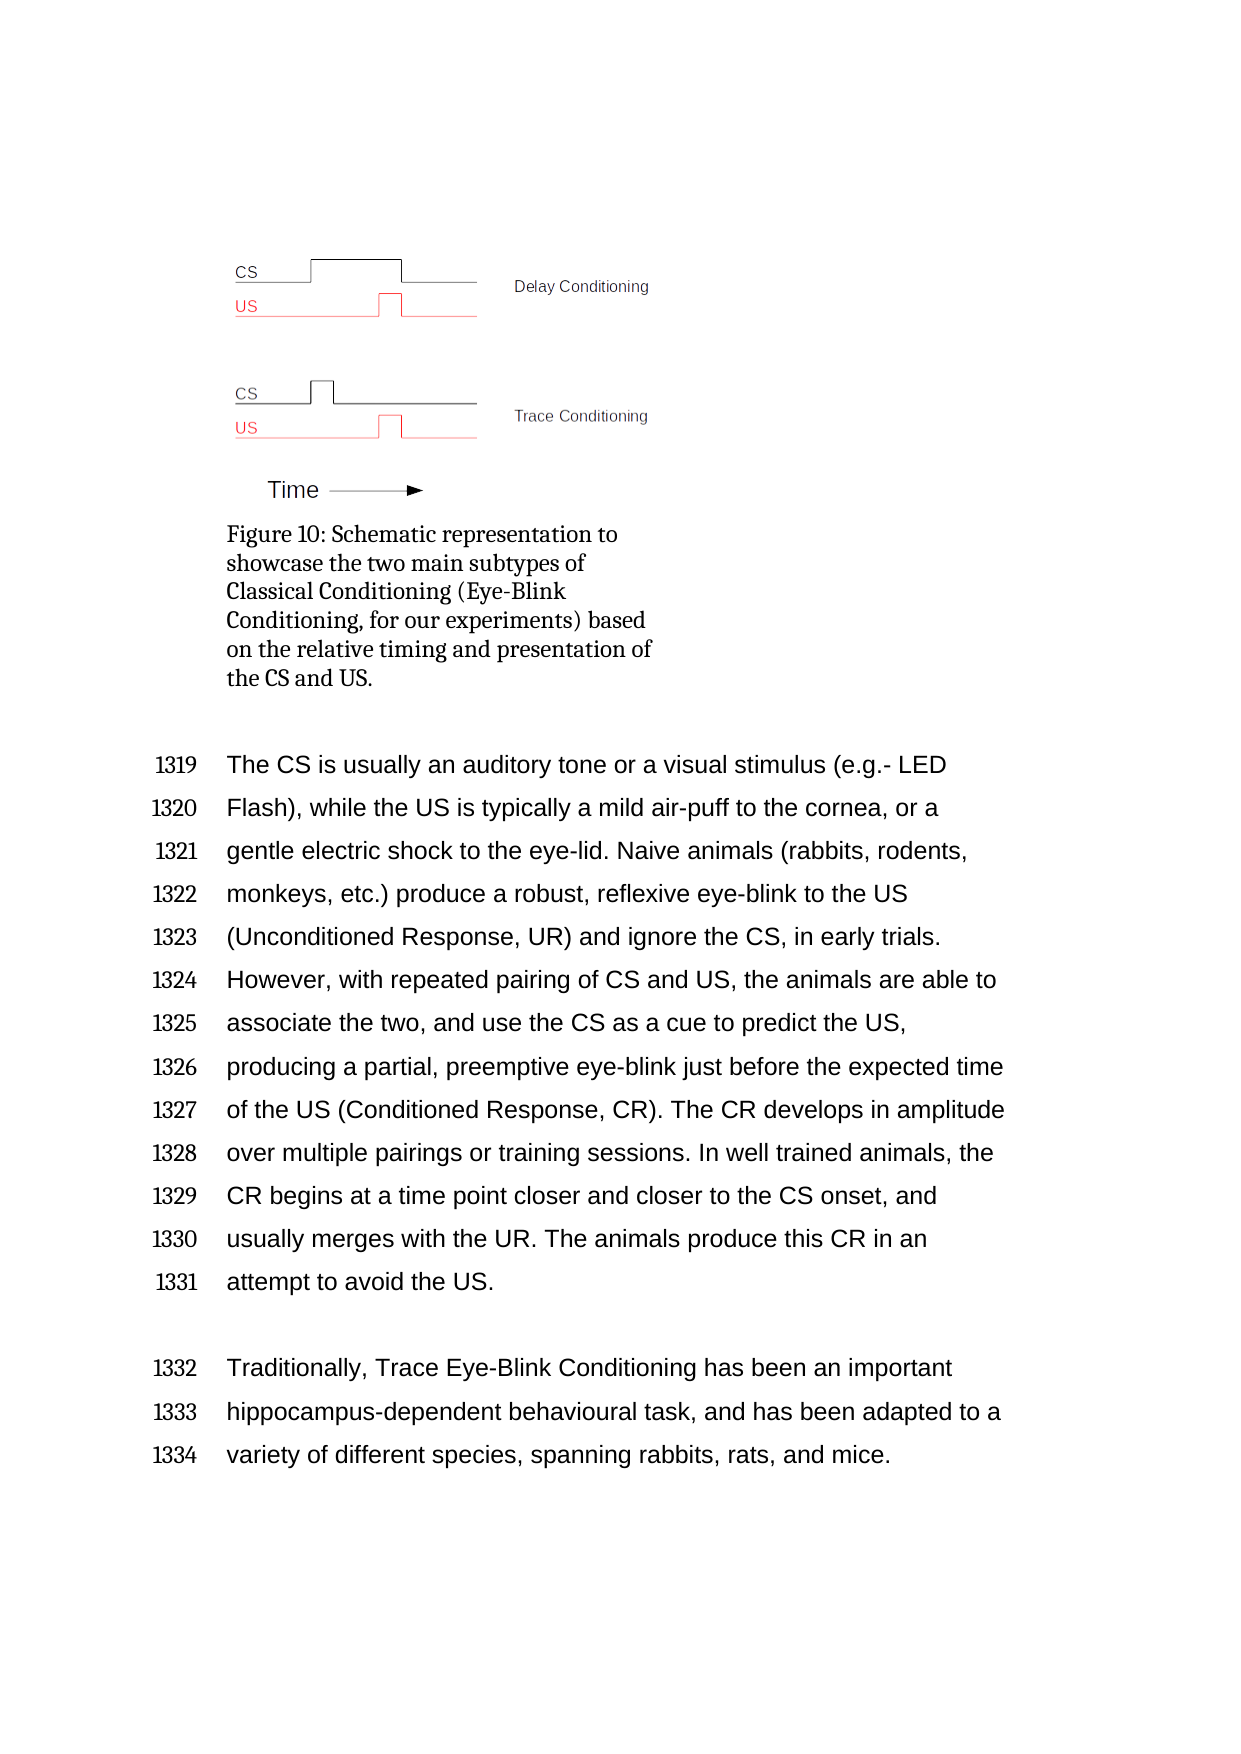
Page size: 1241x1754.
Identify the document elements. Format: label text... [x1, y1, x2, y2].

picture [226, 259, 658, 508]
text Figure 10: Schematic representation to showcase the two main subtypes of Classical Conditioning (Eye-Blink Conditioning, for our experiments) based on the relative timing and presentation of the CS and US. [226, 508, 657, 692]
text Traditionally, Trace Eye-Blink Conditioning has been an important hippocampus-dependent behavioural task, and has been adapted to a variety of different species, spanning rabbits, rats, and mice. [226, 1353, 1014, 1468]
text The CS is usually an auditory tone or a visual stimulus (e.g.- LED Flash), while the US is typically a mild air-puff to the cornea, or a gentle electric shock to the eye-lid. Naive animals (rabbits, rodents, monkeys, etc.) produce a robust, reflexive eye-blink to the US (Unconditioned Response, UR) and ignore the CS, in early trials. However, with repeated pairing of CS and US, the animals are able to associate the two, and use the CS as a cue to predict the US, producing a partial, preemptive eye-blink just before the expected time of the US (Conditioned Response, CR). The CR develops in amplitude over multiple pairings or training sessions. In well trained animals, the CR begins at a time point closer and closer to the CS onset, and usually merges with the UR. The animals produce this CR in an attempt to avoid the US. [226, 750, 1014, 1296]
